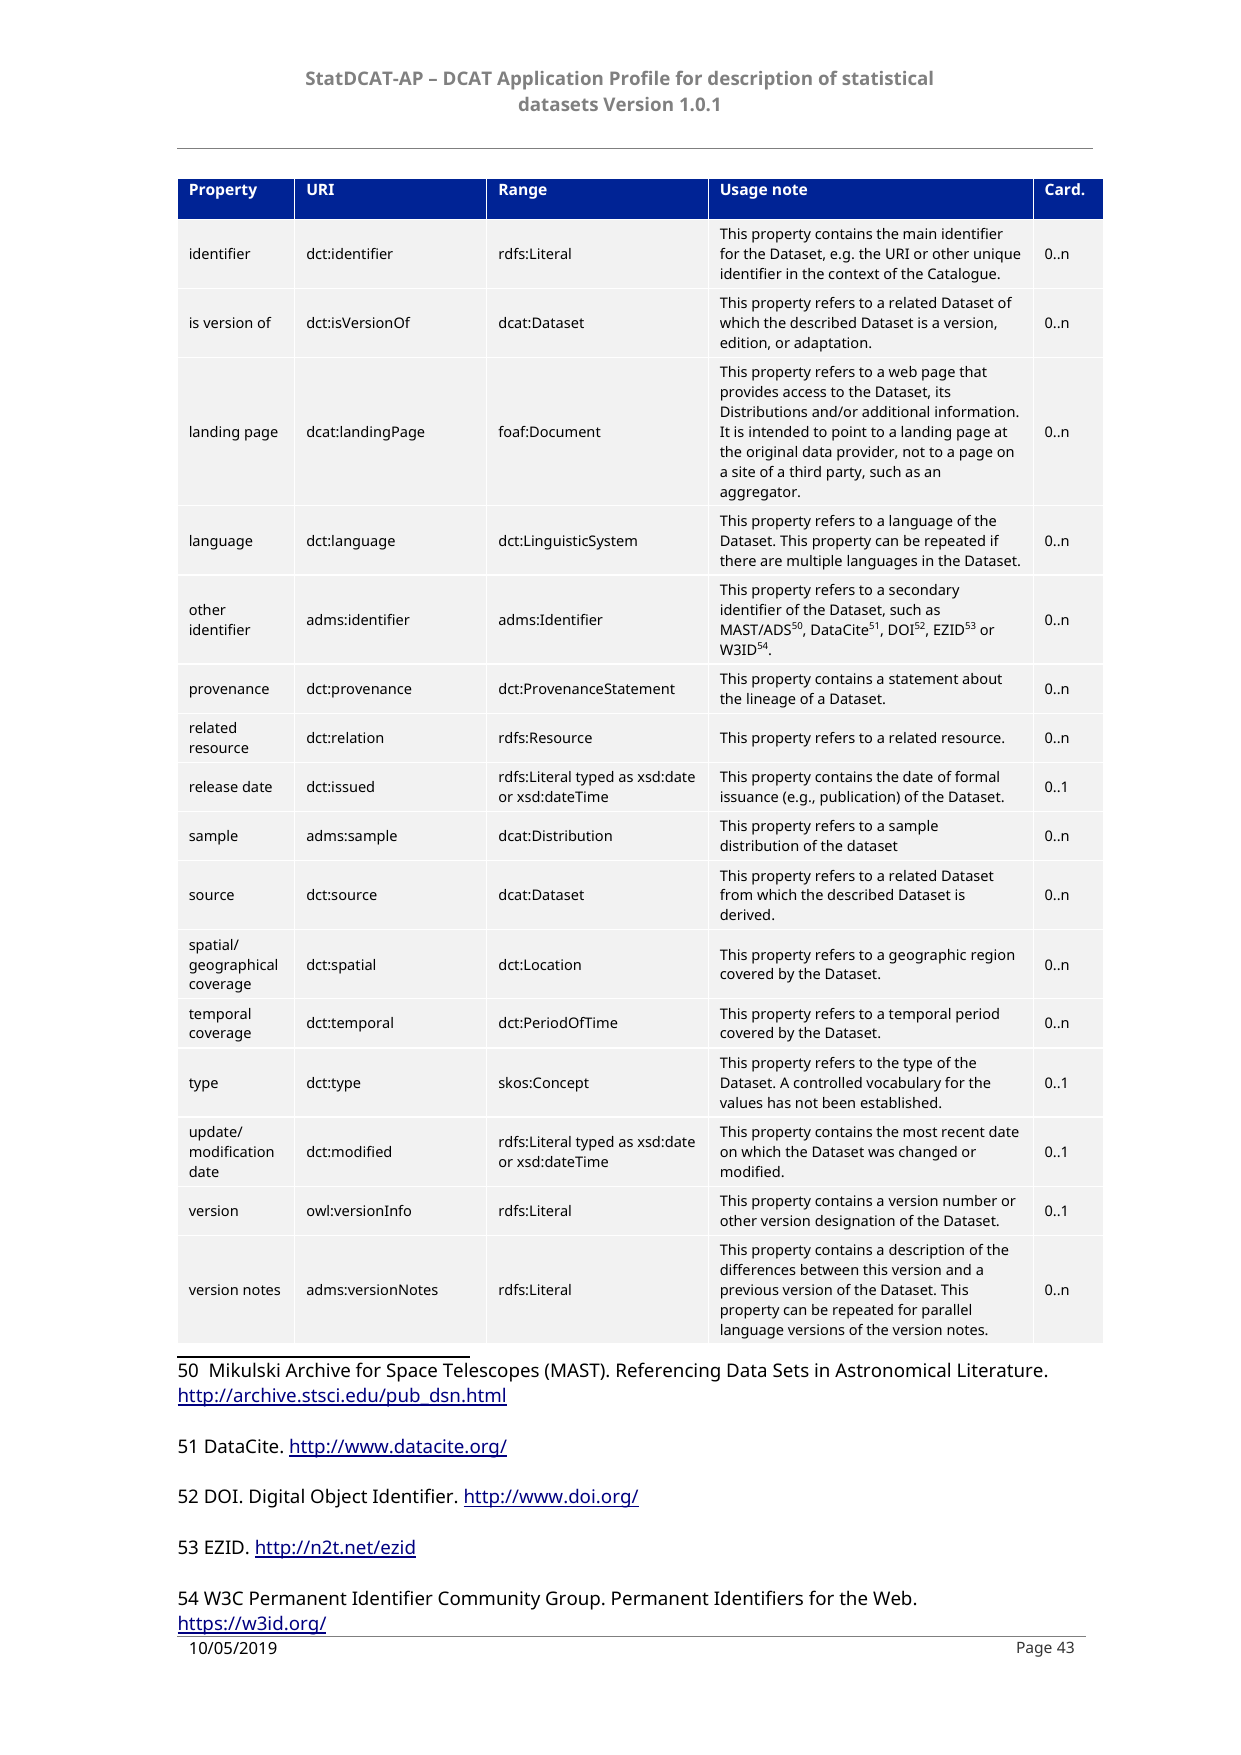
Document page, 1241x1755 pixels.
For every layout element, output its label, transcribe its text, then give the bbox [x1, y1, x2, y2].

table_cell temporal coverage [178, 999, 294, 1047]
table_cell This property refers to a related Dataset of which the described Dataset is a version, edition, or adaptation. [709, 289, 1033, 357]
table_cell dct:provenance [295, 665, 486, 713]
table_cell This property contains the most recent date on which the Dataset was changed or modified. [709, 1118, 1033, 1186]
table_cell dct:temporal [295, 999, 486, 1047]
table_cell This property refers to a related resource. [709, 714, 1033, 762]
table_cell 0..n [1034, 358, 1103, 505]
table_cell version [178, 1187, 294, 1235]
table_cell 0..n [1034, 714, 1103, 762]
table_cell landing page [178, 358, 294, 505]
table_cell This property contains a version number or other version designation of the Dataset. [709, 1187, 1033, 1235]
table_header URI [295, 179, 486, 219]
table_cell 0..n [1034, 930, 1103, 998]
table_cell dcat:Dataset [487, 861, 708, 929]
table_cell dct:relation [295, 714, 486, 762]
table_cell dcat:Dataset [487, 289, 708, 357]
table_cell rdfs:Resource [487, 714, 708, 762]
table_cell This property refers to a temporal period covered by the Dataset. [709, 999, 1033, 1047]
table_cell foaf:Document [487, 358, 708, 505]
table_cell rdfs:Literal typed as xsd:date or xsd:dateTime [487, 763, 708, 811]
table_cell 0..n [1034, 861, 1103, 929]
table_cell This property refers to a related Dataset from which the described Dataset is derived. [709, 861, 1033, 929]
table_cell sample [178, 812, 294, 860]
table_header Usage note [709, 179, 1033, 219]
table_cell dct:Location [487, 930, 708, 998]
table_cell This property refers to a geographic region covered by the Dataset. [709, 930, 1033, 998]
table_cell 0..n [1034, 665, 1103, 713]
table_cell 0..1 [1034, 1118, 1103, 1186]
table_cell This property contains the main identifier for the Dataset, e.g. the URI or other unique identifier in the context of the Catalogue. [709, 220, 1033, 288]
table_cell 0..n [1034, 289, 1103, 357]
table_cell dct:isVersionOf [295, 289, 486, 357]
table_cell dct:identifier [295, 220, 486, 288]
table_cell language [178, 506, 294, 574]
table_cell version notes [178, 1236, 294, 1343]
table_cell type [178, 1049, 294, 1116]
table_cell rdfs:Literal [487, 1187, 708, 1235]
table_cell This property refers to a secondary identifier of the Dataset, such as MAST/ADS, DataCite, DOI, EZID or W3ID. [709, 576, 1033, 663]
table_cell update/ modification date [178, 1118, 294, 1186]
table_cell rdfs:Literal [487, 220, 708, 288]
table_header Range [487, 179, 708, 219]
table_cell spatial/ geographical coverage [178, 930, 294, 998]
table_cell 0..n [1034, 999, 1103, 1047]
table_header Card. [1034, 179, 1103, 219]
table_cell dct:ProvenanceStatement [487, 665, 708, 713]
table_cell adms:identifier [295, 576, 486, 663]
table_cell adms:sample [295, 812, 486, 860]
table_cell This property contains a statement about the lineage of a Dataset. [709, 665, 1033, 713]
table_cell source [178, 861, 294, 929]
table_cell 0..1 [1034, 1049, 1103, 1116]
table_cell 0..n [1034, 576, 1103, 663]
table_cell other identifier [178, 576, 294, 663]
table_cell is version of [178, 289, 294, 357]
table_cell dct:issued [295, 763, 486, 811]
table_cell This property refers to the type of the Dataset. A controlled vocabulary for the values has not been established. [709, 1049, 1033, 1116]
table_cell dct:type [295, 1049, 486, 1116]
table_cell provenance [178, 665, 294, 713]
table_cell 0..1 [1034, 1187, 1103, 1235]
table_cell This property contains the date of formal issuance (e.g., publication) of the Dataset. [709, 763, 1033, 811]
table_cell This property contains a description of the differences between this version and a previous version of the Dataset. This property can be repeated for parallel language versions of the version notes. [709, 1236, 1033, 1343]
table_header Property [178, 179, 294, 219]
table_cell dct:source [295, 861, 486, 929]
table_cell 0..n [1034, 220, 1103, 288]
table_cell adms:Identifier [487, 576, 708, 663]
table_cell This property refers to a sample distribution of the dataset [709, 812, 1033, 860]
table_cell dct:LinguisticSystem [487, 506, 708, 574]
table_cell 0..n [1034, 1236, 1103, 1343]
table_cell release date [178, 763, 294, 811]
table_cell adms:versionNotes [295, 1236, 486, 1343]
table_cell related resource [178, 714, 294, 762]
table_cell 0..n [1034, 506, 1103, 574]
table_cell This property refers to a language of the Dataset. This property can be repeated if there are multiple languages in the Dataset. [709, 506, 1033, 574]
table_cell dct:language [295, 506, 486, 574]
table_cell rdfs:Literal typed as xsd:date or xsd:dateTime [487, 1118, 708, 1186]
table_cell dcat:Distribution [487, 812, 708, 860]
table_cell This property refers to a web page that provides access to the Dataset, its Distributions and/or additional information. It is intended to point to a landing page at the original data provider, not to a page on a site of a third party, such as an aggregator. [709, 358, 1033, 505]
table_cell dct:PeriodOfTime [487, 999, 708, 1047]
table_cell owl:versionInfo [295, 1187, 486, 1235]
table_cell dct:modified [295, 1118, 486, 1186]
table_cell 0..1 [1034, 763, 1103, 811]
table_cell rdfs:Literal [487, 1236, 708, 1343]
table_cell skos:Concept [487, 1049, 708, 1116]
table_cell identifier [178, 220, 294, 288]
table_cell dct:spatial [295, 930, 486, 998]
table_cell 0..n [1034, 812, 1103, 860]
table_cell dcat:landingPage [295, 358, 486, 505]
